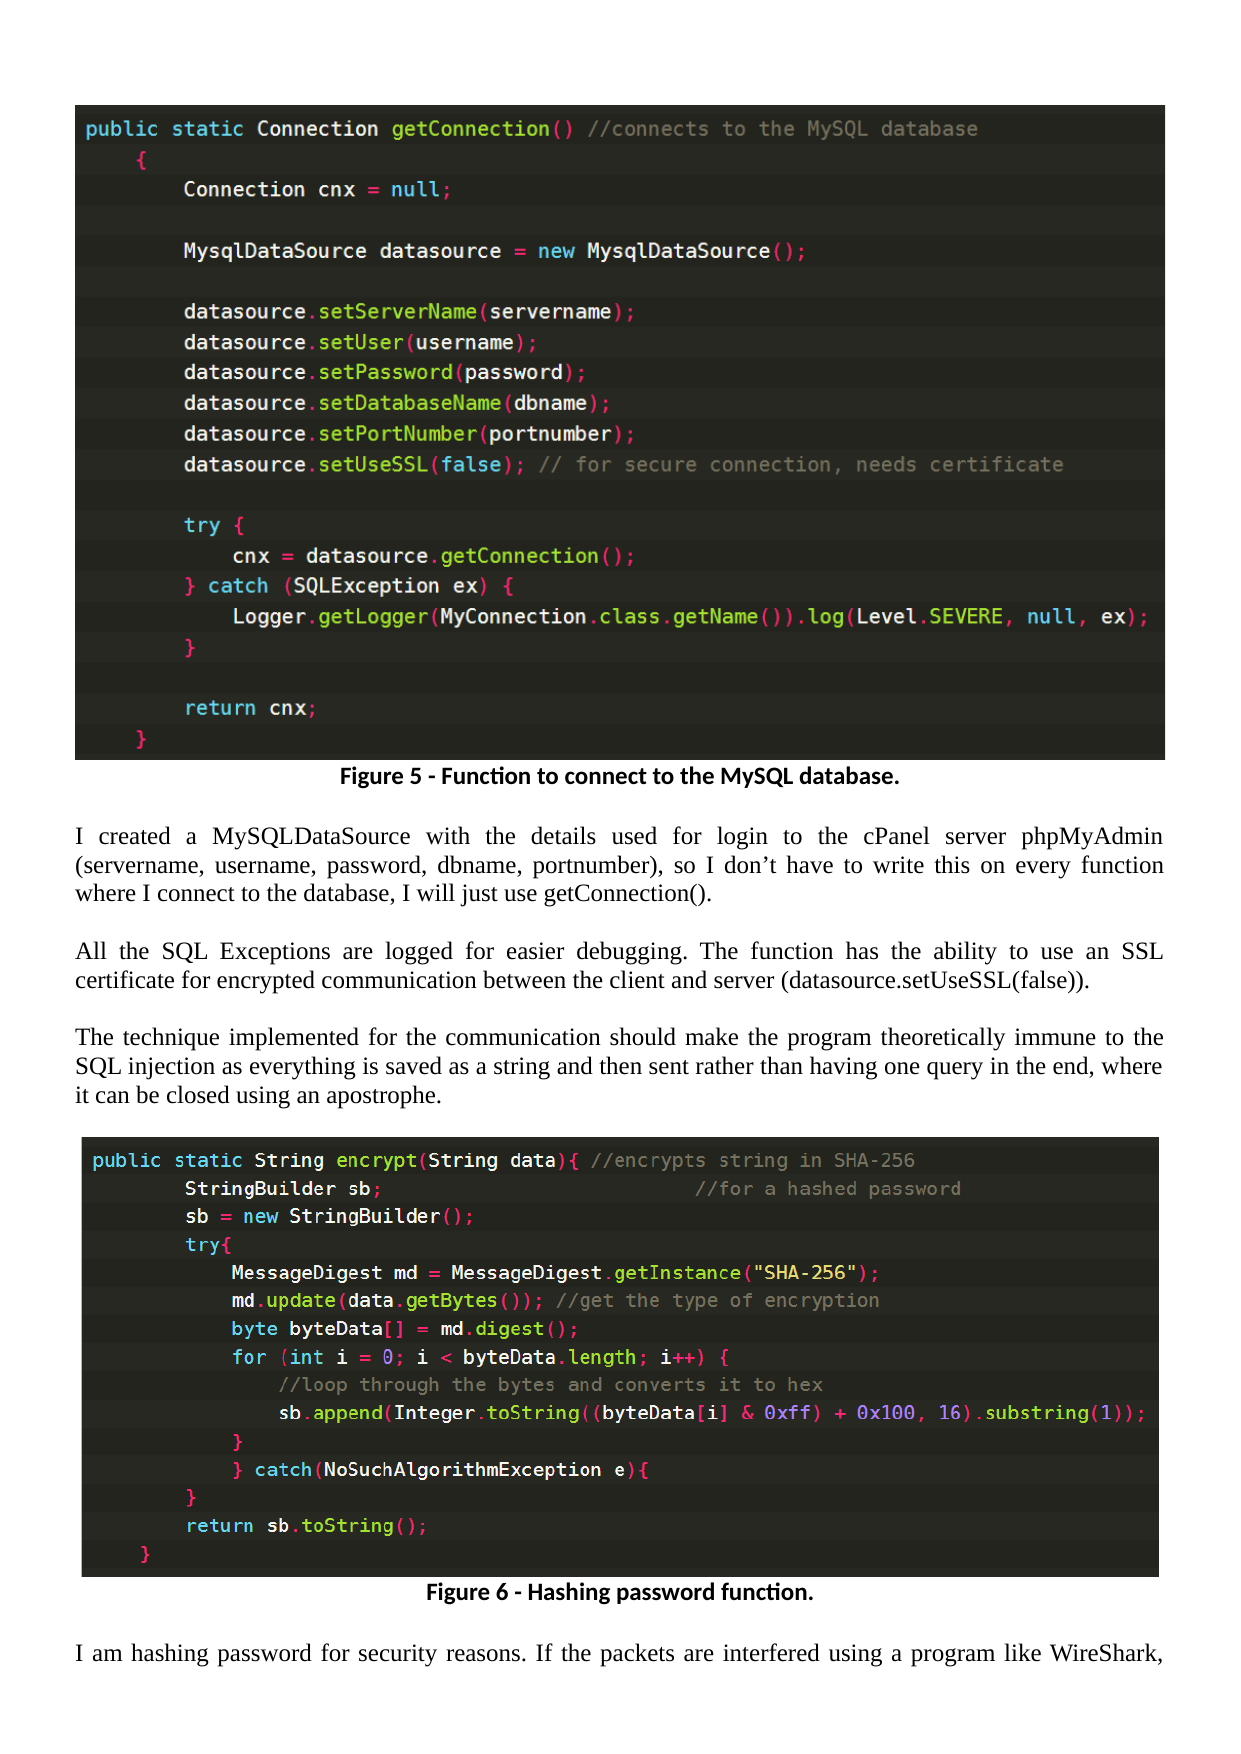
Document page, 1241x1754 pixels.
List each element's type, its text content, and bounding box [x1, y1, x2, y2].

text Figure 6 - Hashing password function. [75, 1577, 1165, 1607]
text Figure 5 - Function to connect to the MySQL database. [75, 760, 1165, 791]
text The technique implemented for the communication should make the program theoretically immune to the SQL injection as everything is saved as a string and then sent rather than having one query in the end, where it can be closed using an apostrophe. [75, 1022, 1165, 1108]
text I created a MySQLDataSource with the details used for login to the cPanel server phpMyAdmin (servername, username, password, dbname, portnumber), so I don’t have to write this on every function where I connect to the database, I will just use getConnection(). [75, 821, 1165, 907]
text All the SQL Exceptions are logged for easier debugging. The function has the ability to use an SSL certificate for encrypted communication between the client and server (datasource.setUseSSL(false)). [75, 936, 1165, 993]
text I am hashing password for security reasons. If the packets are interfered using a program like WireShark, [75, 1638, 1165, 1666]
